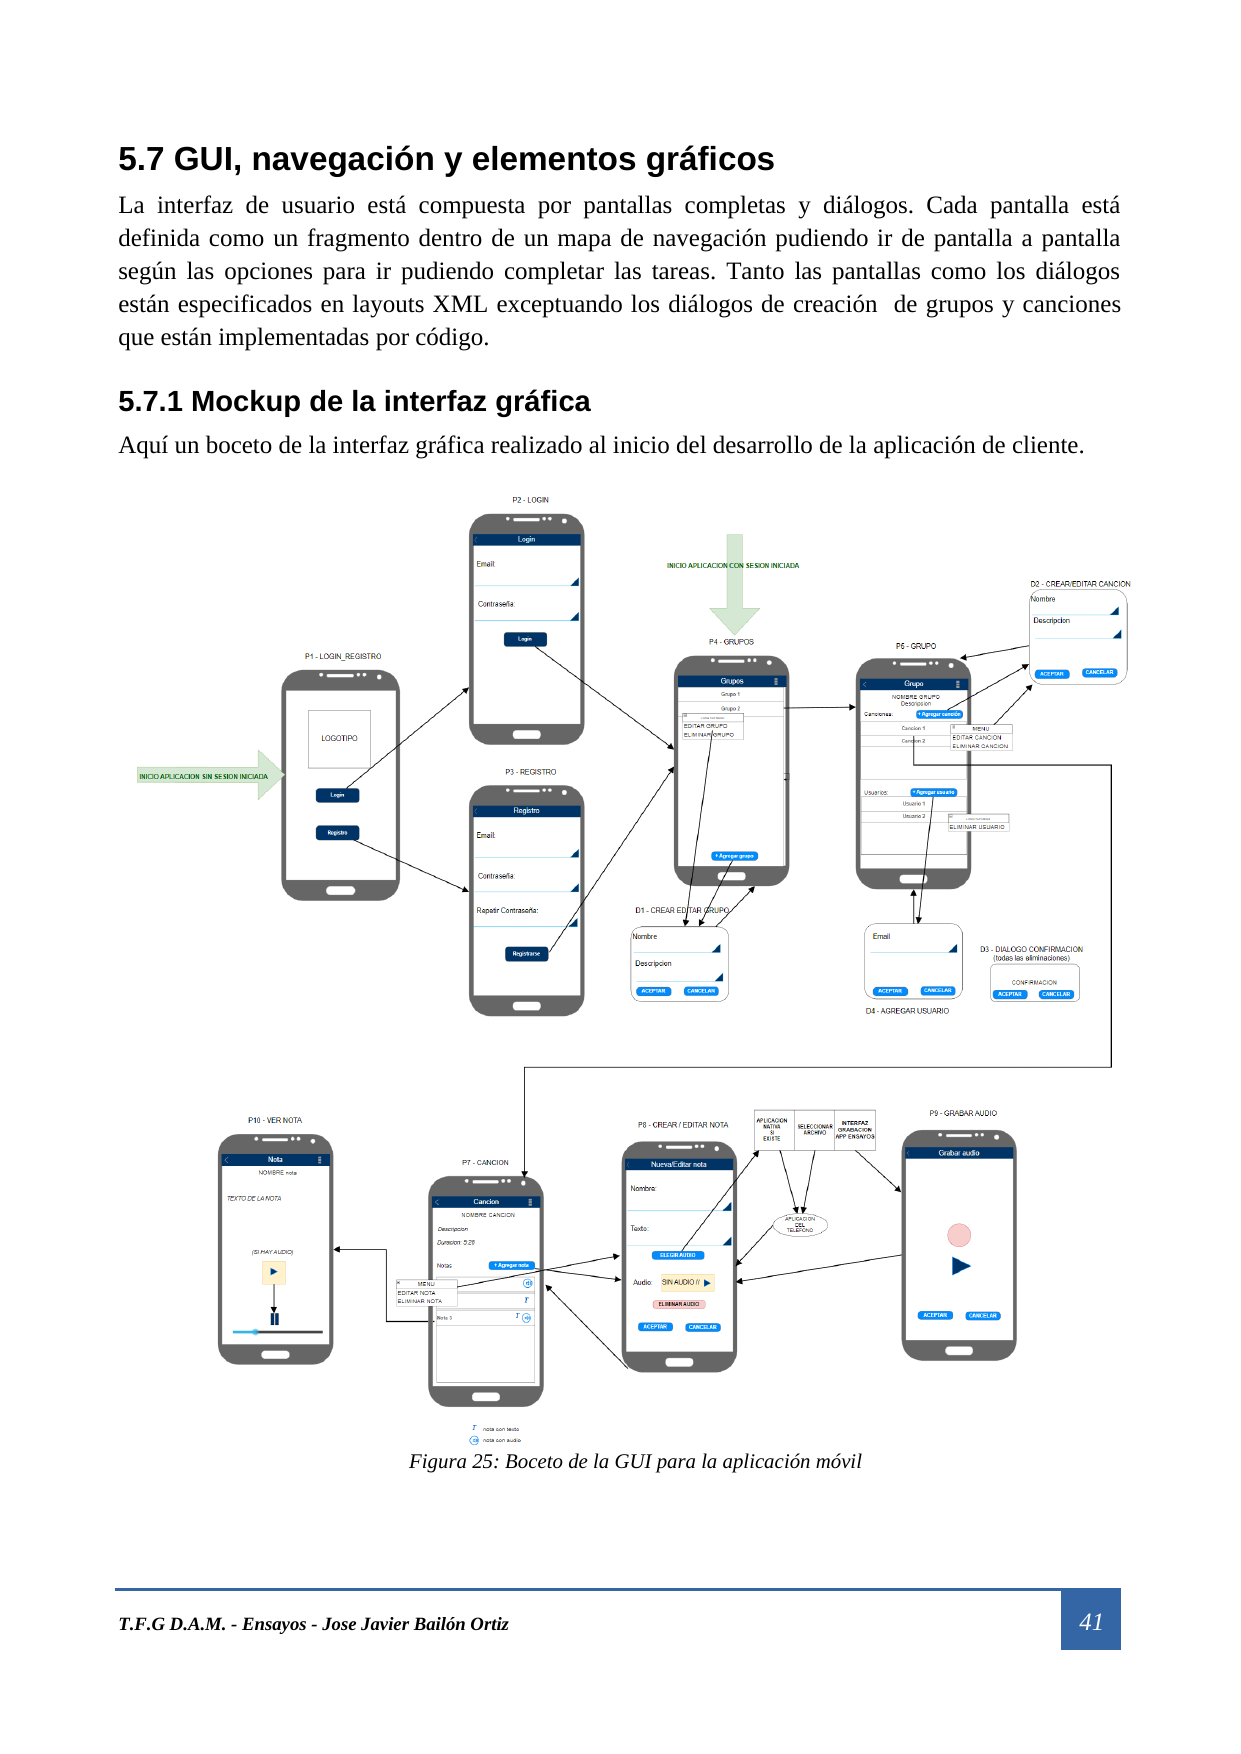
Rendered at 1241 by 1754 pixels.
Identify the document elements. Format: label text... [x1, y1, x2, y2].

text Aquí un boceto de la interfaz gráfica realizado al inicio del desarrollo de la aplicación de cliente. [118, 430, 1122, 459]
text Figura 25: Boceto de la GUI para la aplicación móvil [134, 1449, 1138, 1473]
text La interfaz de usuario está compuesta por pantallas completas y diálogos. Cada pantalla está definida como un fragmento dentro de un mapa de navegación pudiendo ir de pantalla a pantalla según las opciones para ir pudiendo completar las tareas. Tanto las pantallas como los diálogos están especificados en layouts XML exceptuando los diálogos de creación de grupos y canciones que están implementadas por código. [118, 190, 1122, 351]
subtitle 5.7 GUI, navegación y elementos gráficos [118, 139, 1122, 177]
subtitle 5.7.1 Mockup de la interfaz gráfica [118, 384, 1122, 418]
picture [134, 493, 1139, 1449]
